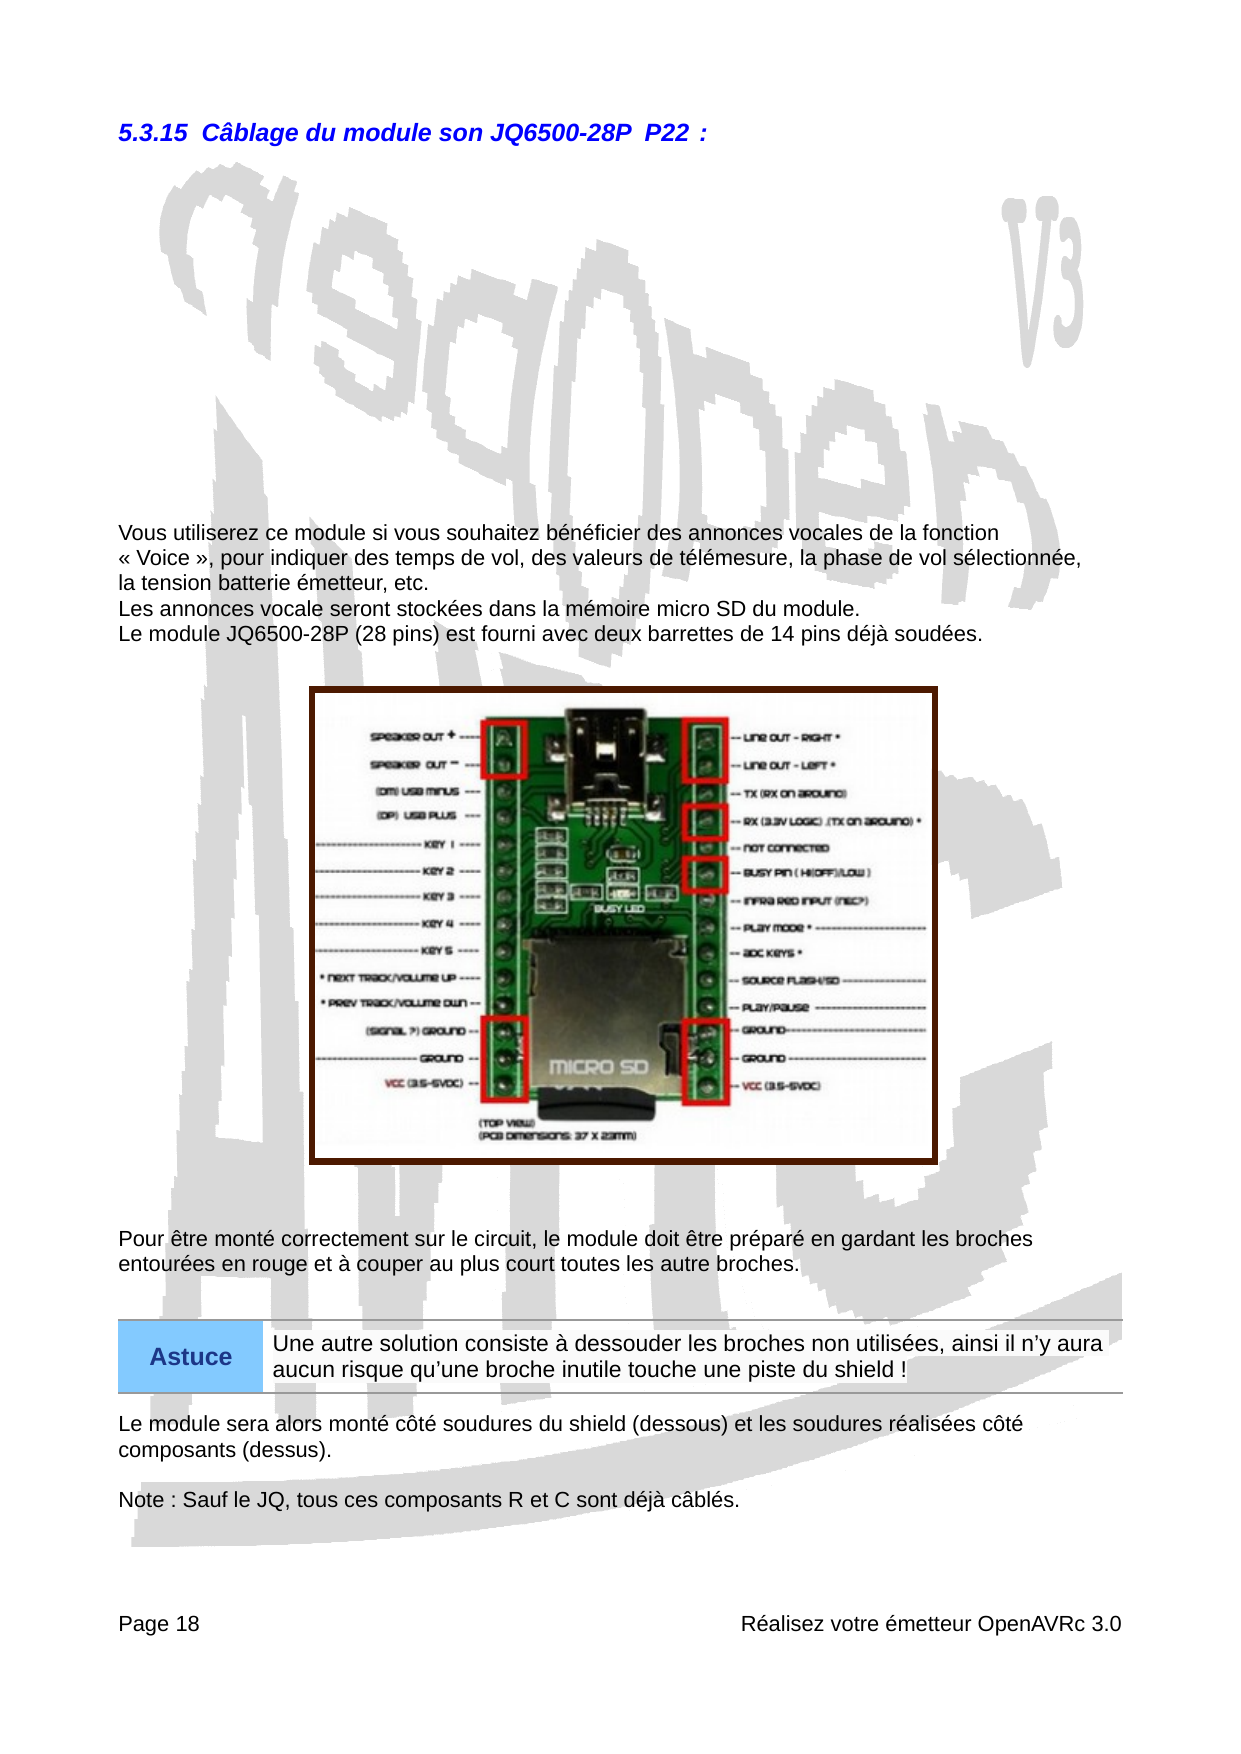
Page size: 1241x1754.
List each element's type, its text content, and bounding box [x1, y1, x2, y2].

table_header Astuce [118, 1321, 263, 1392]
text Note : Sauf le JQ, tous ces composants R et C sont déjà câblés. [118, 1487, 1122, 1512]
text Vous utiliserez ce module si vous souhaitez bénéficier des annonces vocales de la fonction [118, 520, 1122, 545]
text Pour être monté correctement sur le circuit, le module doit être préparé en gardant les broches entourées en rouge et à couper au plus court toutes les autre broches. [118, 1226, 1122, 1276]
table_header Une autre solution consiste à dessouder les broches non utilisées, ainsi il n’y aura aucun risque qu’une broche inutile touche une piste du shield ! [264, 1321, 1122, 1392]
text « Voice », pour indiquer des temps de vol, des valeurs de télémesure, la phase de vol sélectionnée, [118, 545, 1122, 570]
text Le module sera alors monté côté soudures du shield (dessous) et les soudures réalisées côté composants (dessus). [118, 1411, 1122, 1462]
text Les annonces vocale seront stockées dans la mémoire micro SD du module. [118, 596, 1122, 621]
subtitle 5.3.15 Câblage du module son JQ6500-28P P22 : [118, 118, 1122, 147]
text Le module JQ6500-28P (28 pins) est fourni avec deux barrettes de 14 pins déjà soudées. [118, 621, 1122, 646]
text la tension batterie émetteur, etc. [118, 570, 1122, 596]
picture [315, 693, 932, 1158]
